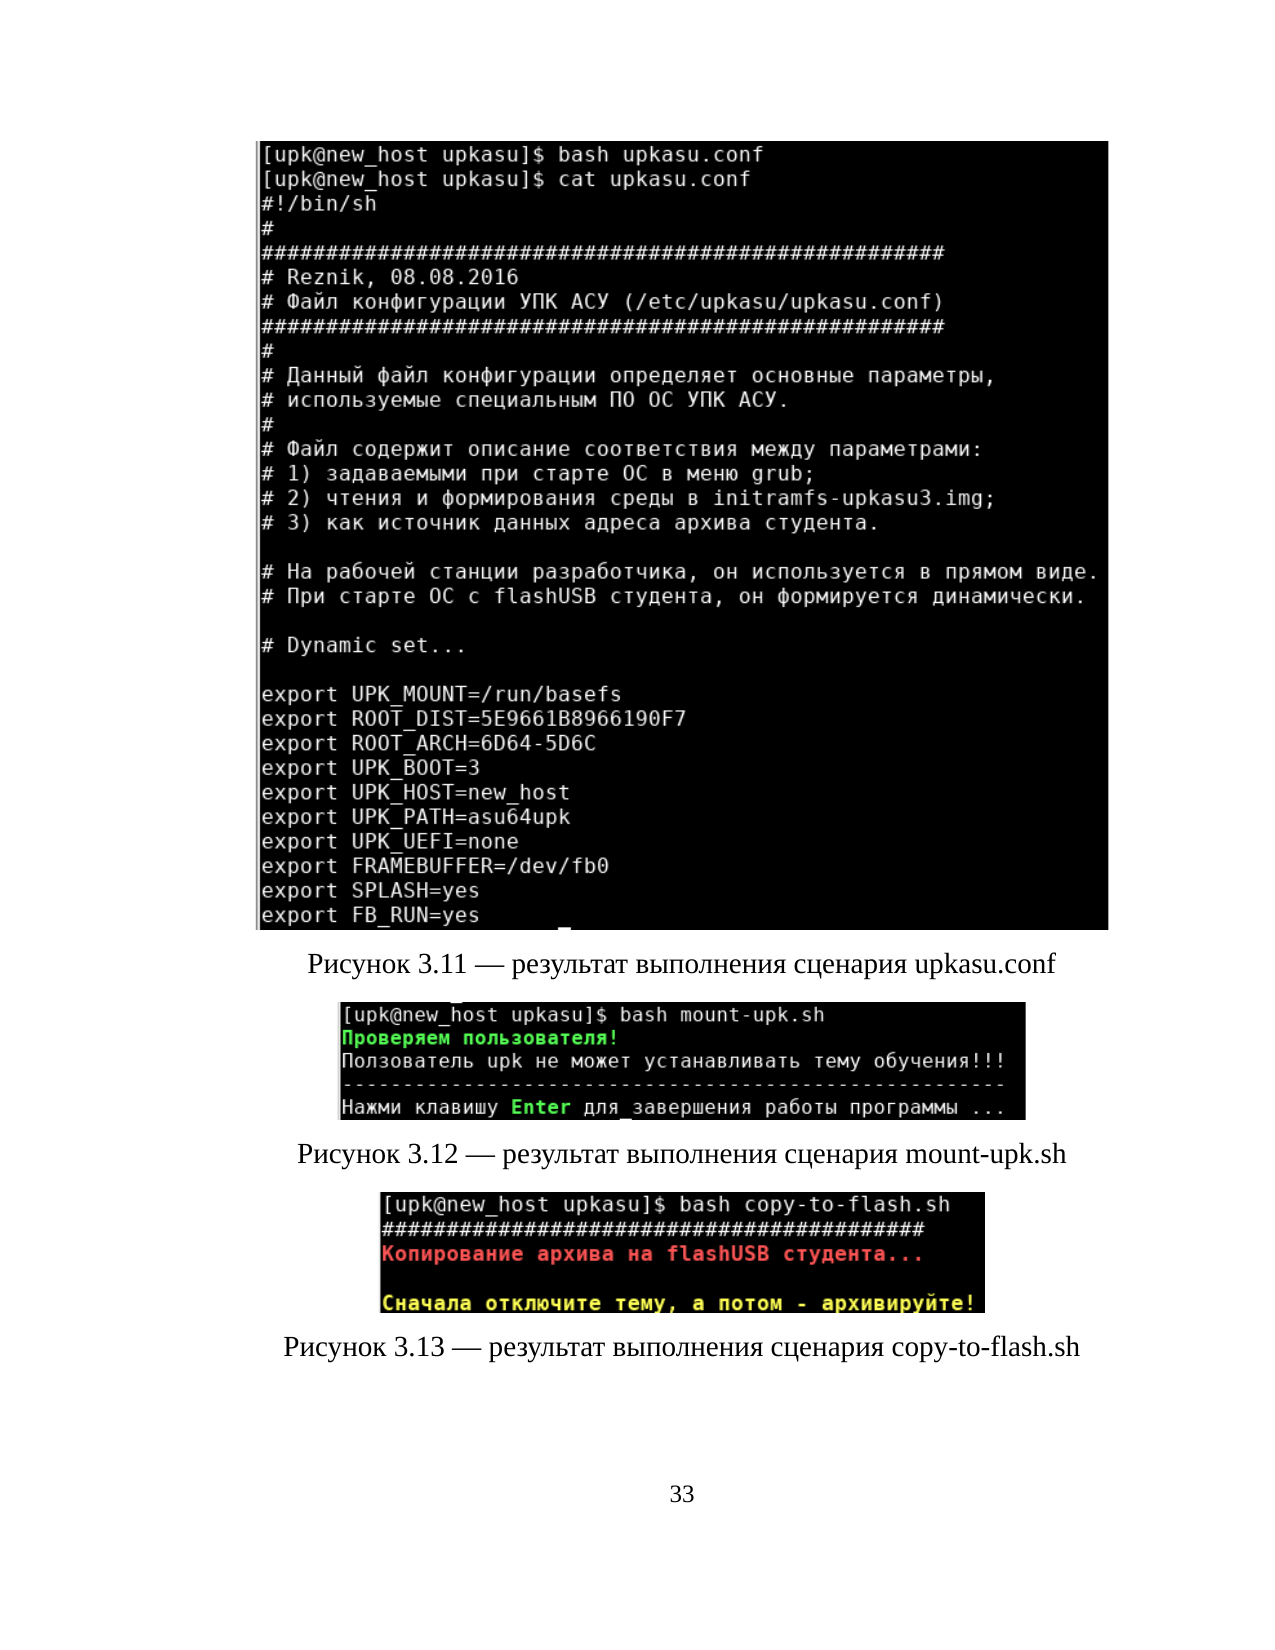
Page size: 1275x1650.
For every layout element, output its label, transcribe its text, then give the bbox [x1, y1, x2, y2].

picture [255, 141, 1109, 930]
text Рисунок 3.11 — результат выполнения сценария upkasu.conf [177, 142, 1186, 979]
text Рисунок 3.13 — результат выполнения сценария copy-to-flash.sh [177, 1198, 1186, 1363]
text Рисунок 3.12 — результат выполнения сценария mount-upk.sh [177, 1008, 1186, 1170]
picture [378, 1192, 985, 1313]
picture [337, 1002, 1026, 1120]
